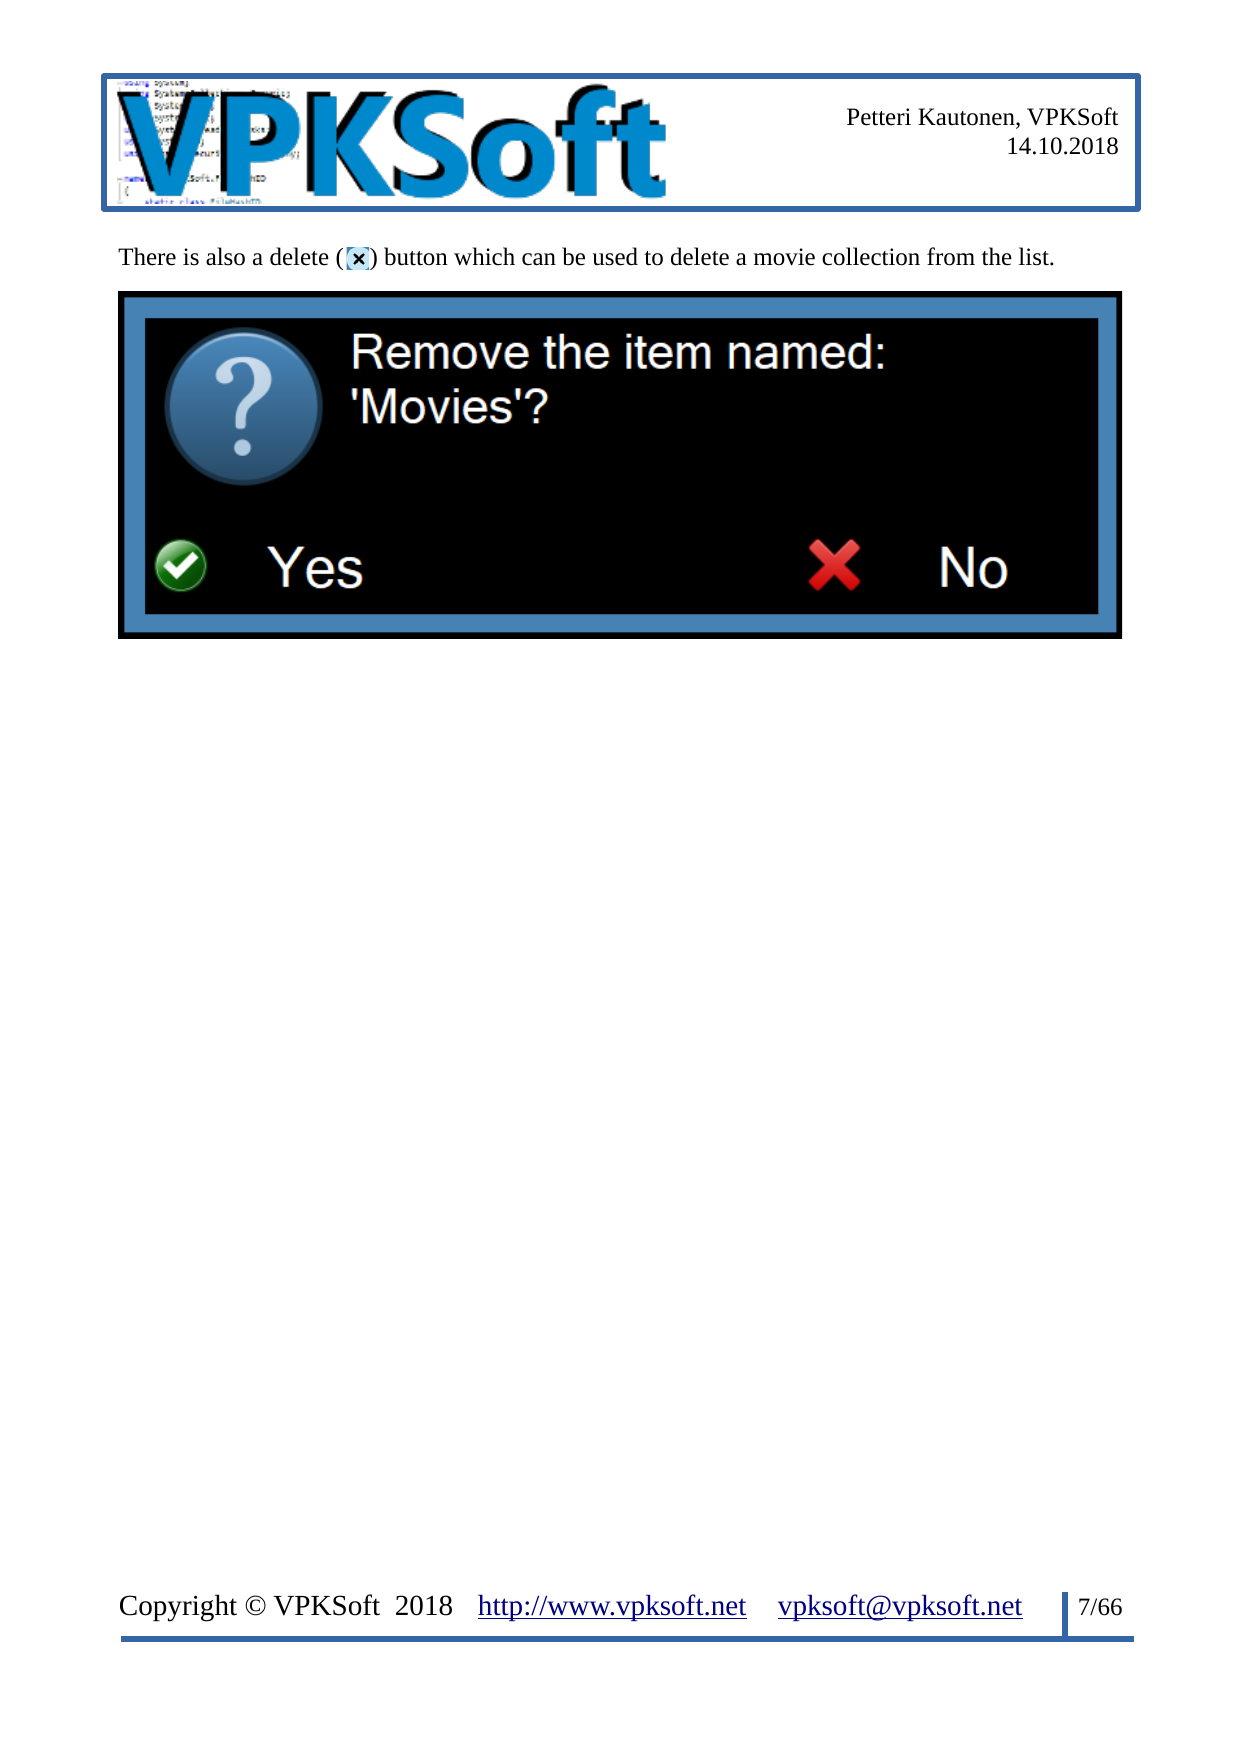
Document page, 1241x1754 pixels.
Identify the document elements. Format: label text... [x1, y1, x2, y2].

picture [118, 291, 1123, 639]
picture [116, 81, 672, 204]
text There is also a delete ( ) button which can be used to delete a movie collection from the list. [118, 242, 1122, 271]
picture [346, 247, 370, 270]
